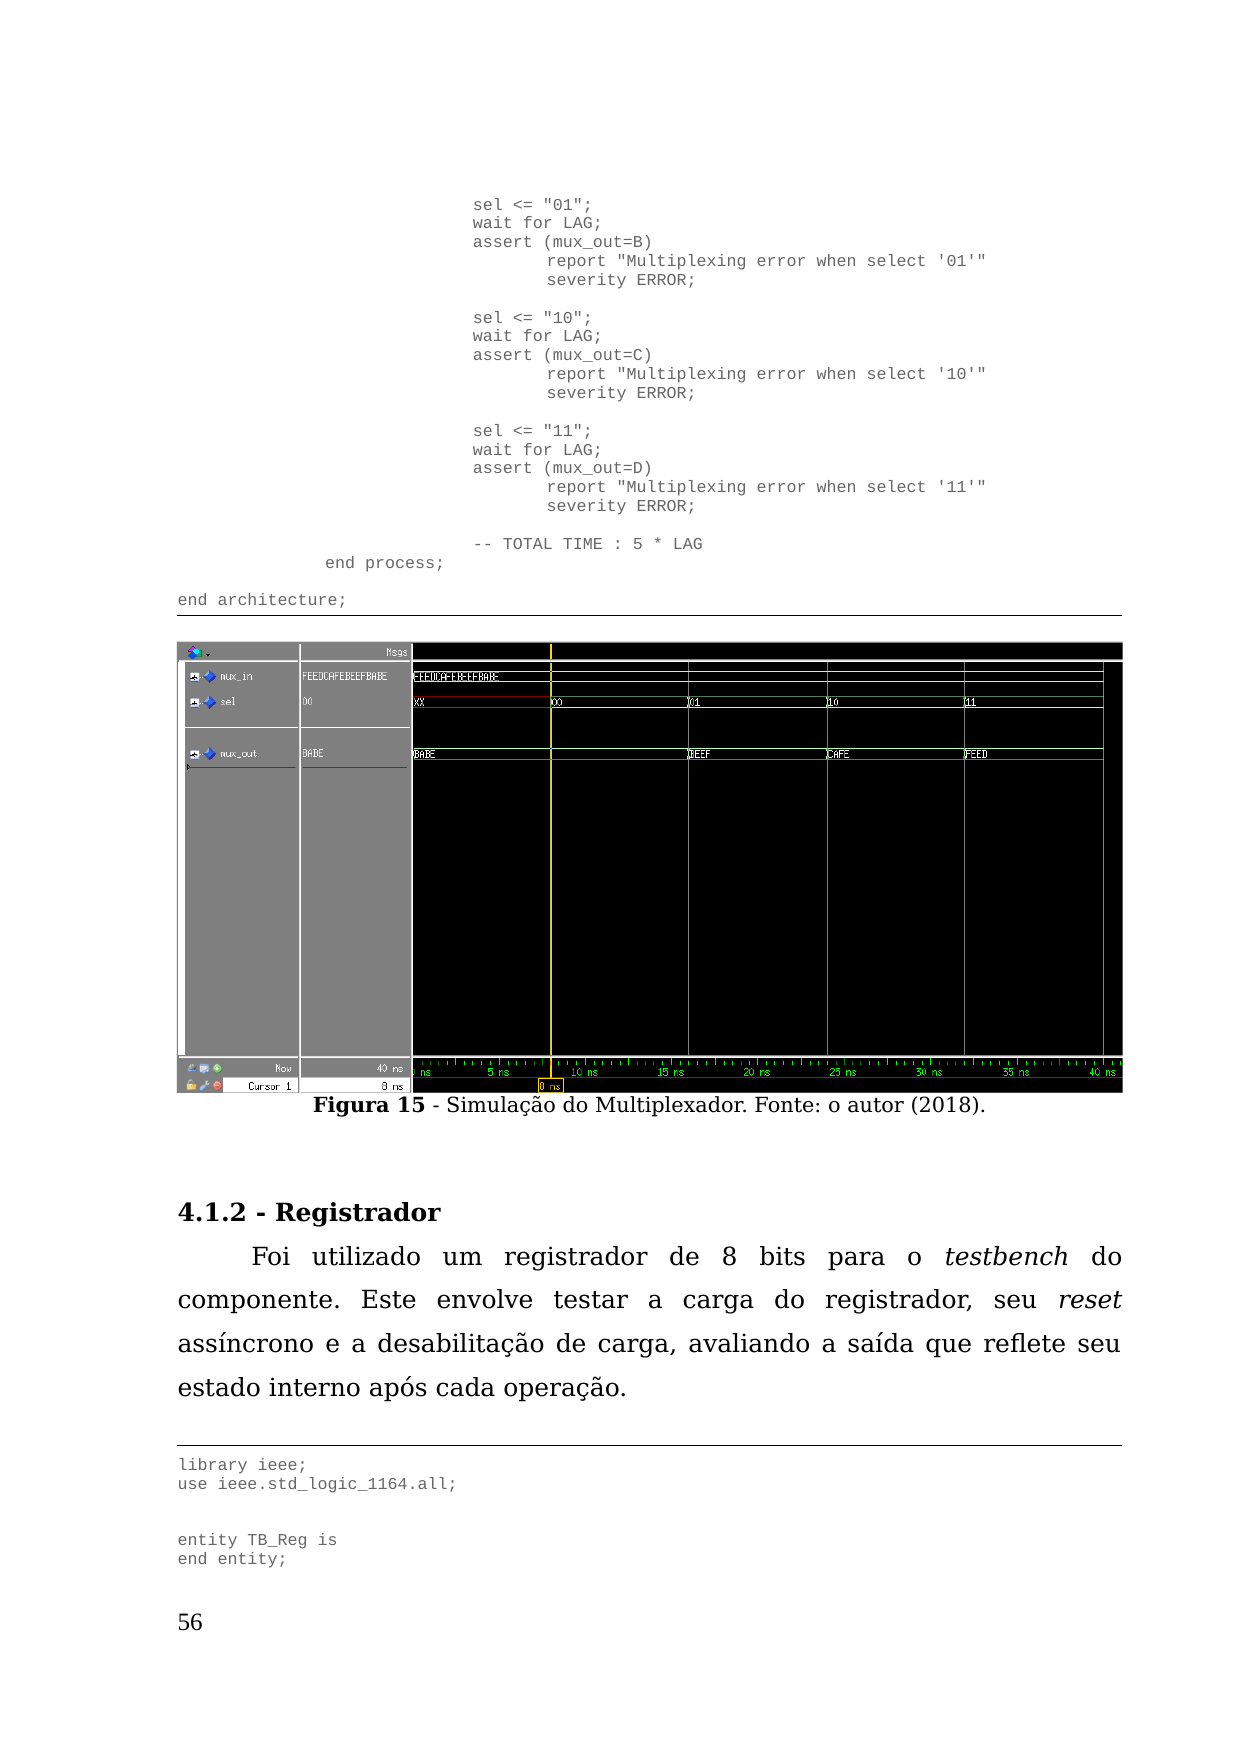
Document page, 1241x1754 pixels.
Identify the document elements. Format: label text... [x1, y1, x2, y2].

text Foi utilizado um registrador de 8 bits para o testbench do componente. Este envolve testar a carga do registrador, seu reset assíncrono e a desabilitação de carga, avaliando a saída que reflete seu estado interno após cada operação. [177, 1242, 1122, 1402]
text assert (mux_out=D) [177, 460, 1122, 479]
text end process; [177, 554, 1122, 573]
text -- TOTAL TIME : 5 * LAG [177, 535, 1122, 554]
text entity TB_Reg is [177, 1532, 1122, 1551]
text 4.1.2 - Registrador [177, 1198, 1122, 1227]
text wait for LAG; [177, 441, 1122, 460]
text wait for LAG; [177, 328, 1122, 347]
text report "Multiplexing error when select '01'" [177, 253, 1122, 271]
text assert (mux_out=C) [177, 347, 1122, 366]
text sel <= "01"; [177, 196, 1122, 215]
text sel <= "11"; [177, 422, 1122, 441]
text use ieee.std_logic_1164.all; [177, 1475, 1122, 1494]
text wait for LAG; [177, 215, 1122, 234]
text end entity; [177, 1551, 1122, 1570]
text assert (mux_out=B) [177, 234, 1122, 253]
text library ieee; [177, 1457, 1122, 1475]
text severity ERROR; [177, 498, 1122, 517]
text report "Multiplexing error when select '11'" [177, 479, 1122, 498]
text sel <= "10"; [177, 309, 1122, 328]
text Figura 15 - Simulação do Multiplexador. Fonte: o autor (2018). [177, 1093, 1122, 1117]
picture [176, 641, 1123, 1093]
text severity ERROR; [177, 271, 1122, 290]
text end architecture; [177, 592, 1122, 615]
text report "Multiplexing error when select '10'" [177, 366, 1122, 384]
text severity ERROR; [177, 384, 1122, 403]
